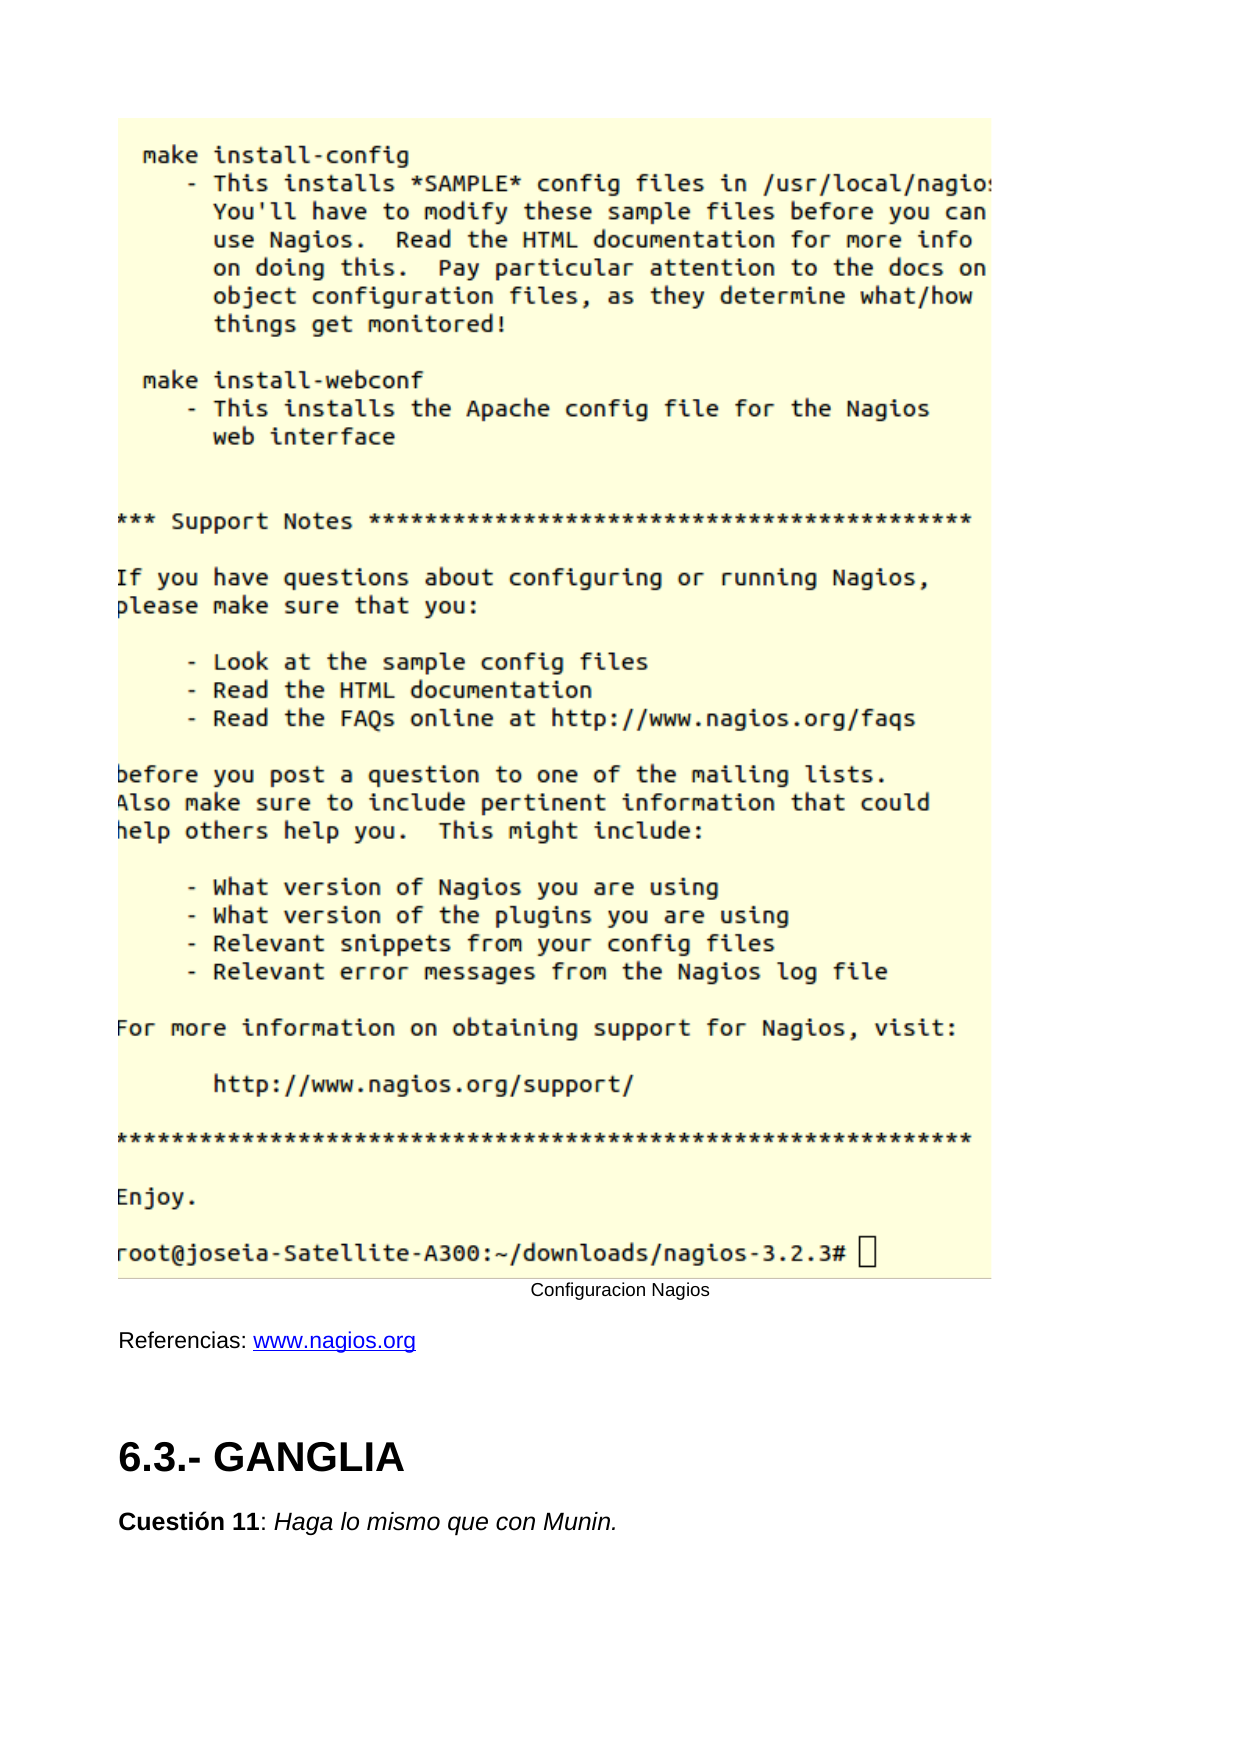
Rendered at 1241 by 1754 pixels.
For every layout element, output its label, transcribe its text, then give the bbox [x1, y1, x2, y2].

text Cuestión 11: Haga lo mismo que con Munin. [118, 1507, 1122, 1535]
text 6.3.- GANGLIA [118, 1432, 1122, 1480]
text Referencias: www.nagios.org [118, 1327, 1122, 1353]
text Configuracion Nagios [118, 1279, 1122, 1301]
